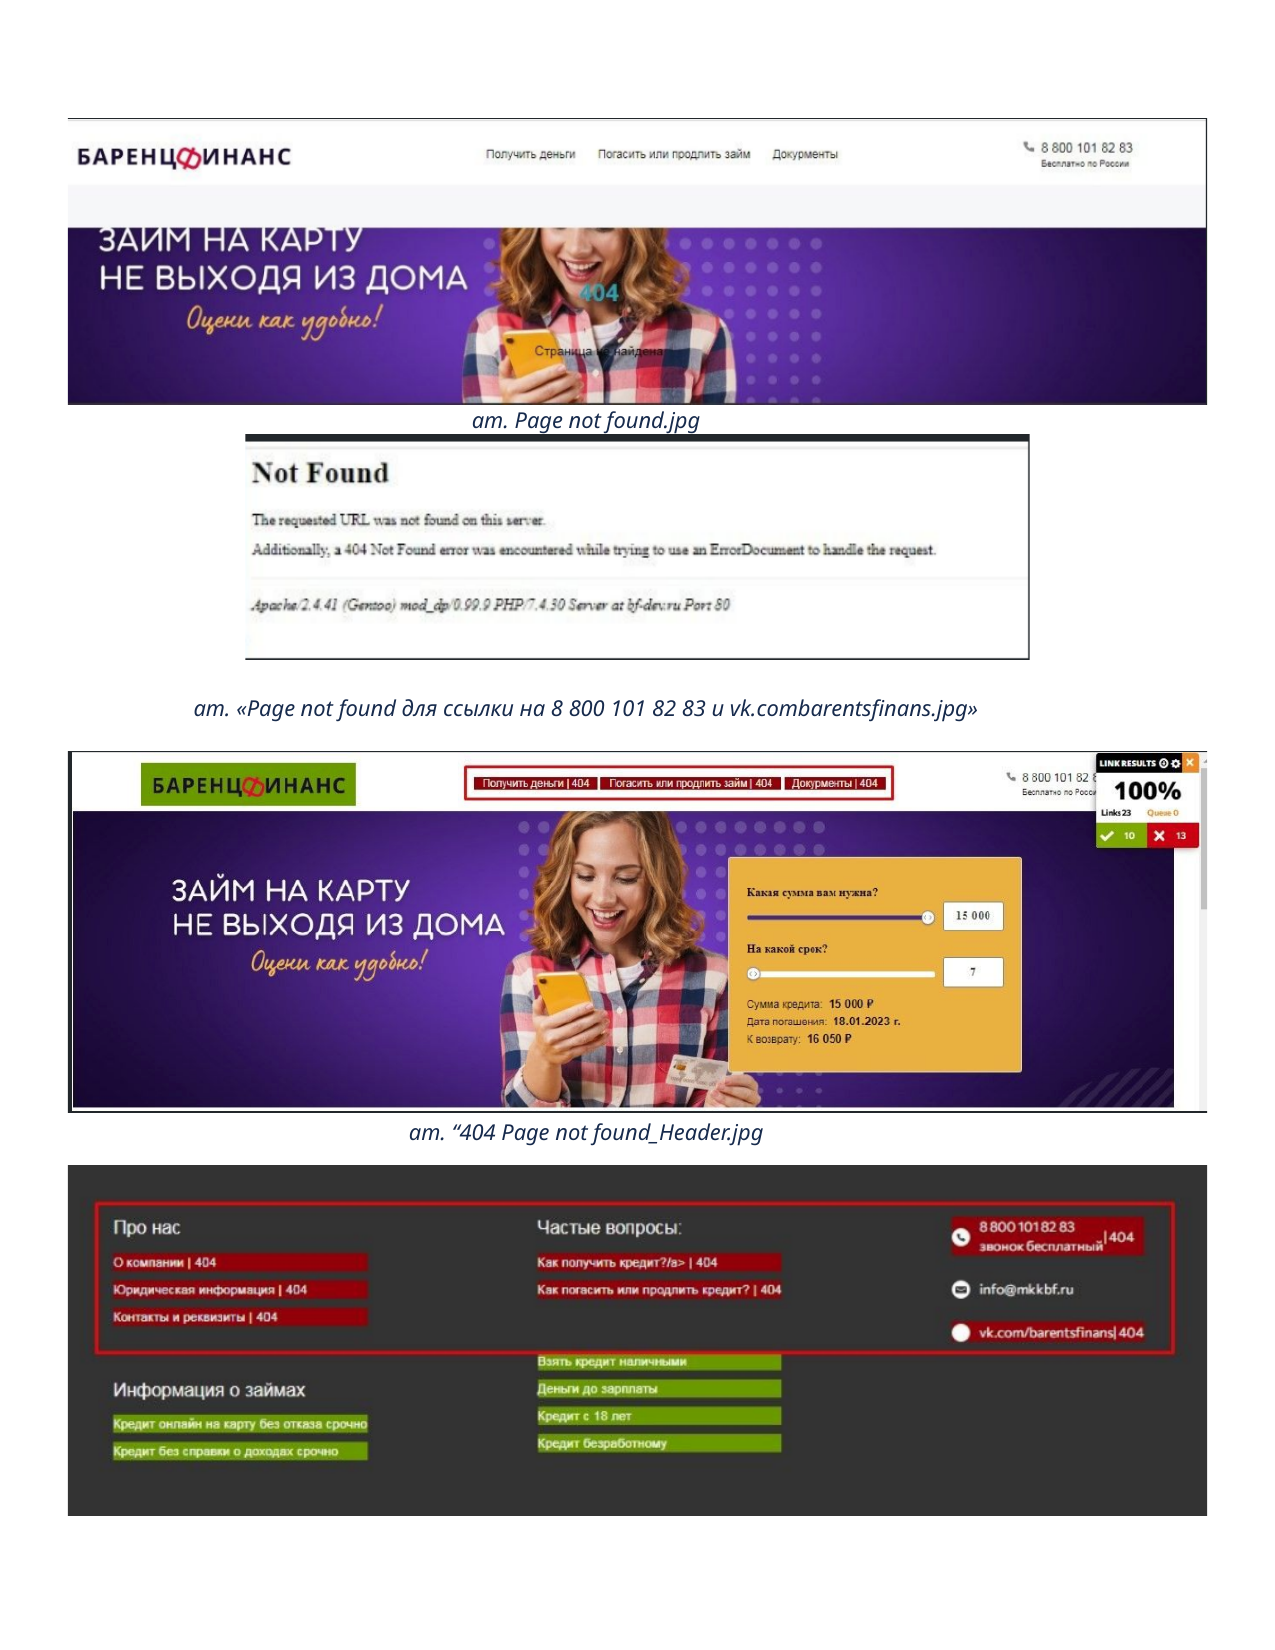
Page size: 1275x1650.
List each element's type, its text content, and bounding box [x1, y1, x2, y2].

picture [67, 751, 1208, 1113]
picture [67, 1165, 1208, 1516]
text ат. “404 Page not found_Header.jpg [18, 752, 1157, 1147]
text ат. Page not found.jpg [18, 118, 1157, 434]
text ат. «Page not found для ссылки на 8 800 101 82 83 и vk.combarentsfinans.jpg» [18, 693, 1157, 723]
picture [245, 434, 1030, 660]
picture [67, 118, 1208, 405]
